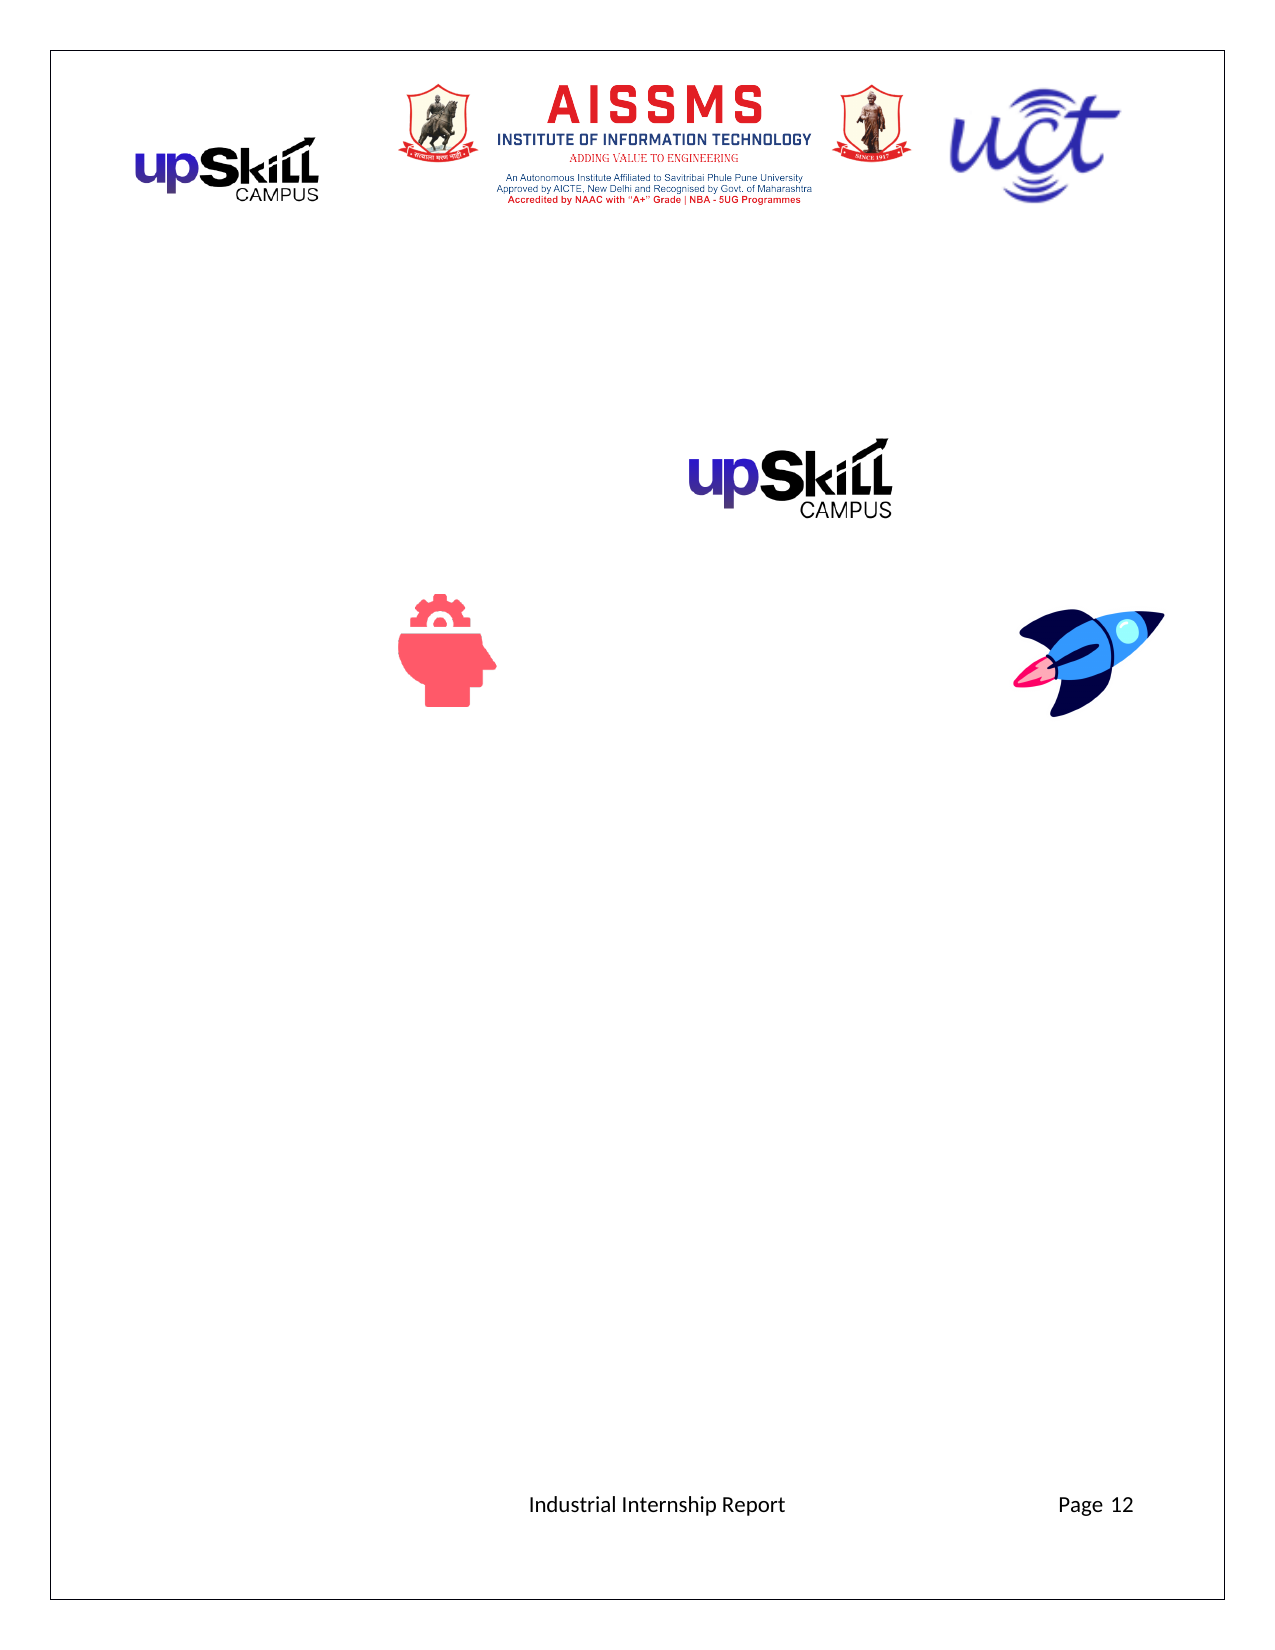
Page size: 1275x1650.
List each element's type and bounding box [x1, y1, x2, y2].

picture [391, 79, 915, 205]
picture [654, 417, 927, 523]
picture [947, 79, 1127, 205]
picture [104, 124, 350, 205]
picture [391, 594, 504, 707]
picture [997, 585, 1183, 727]
